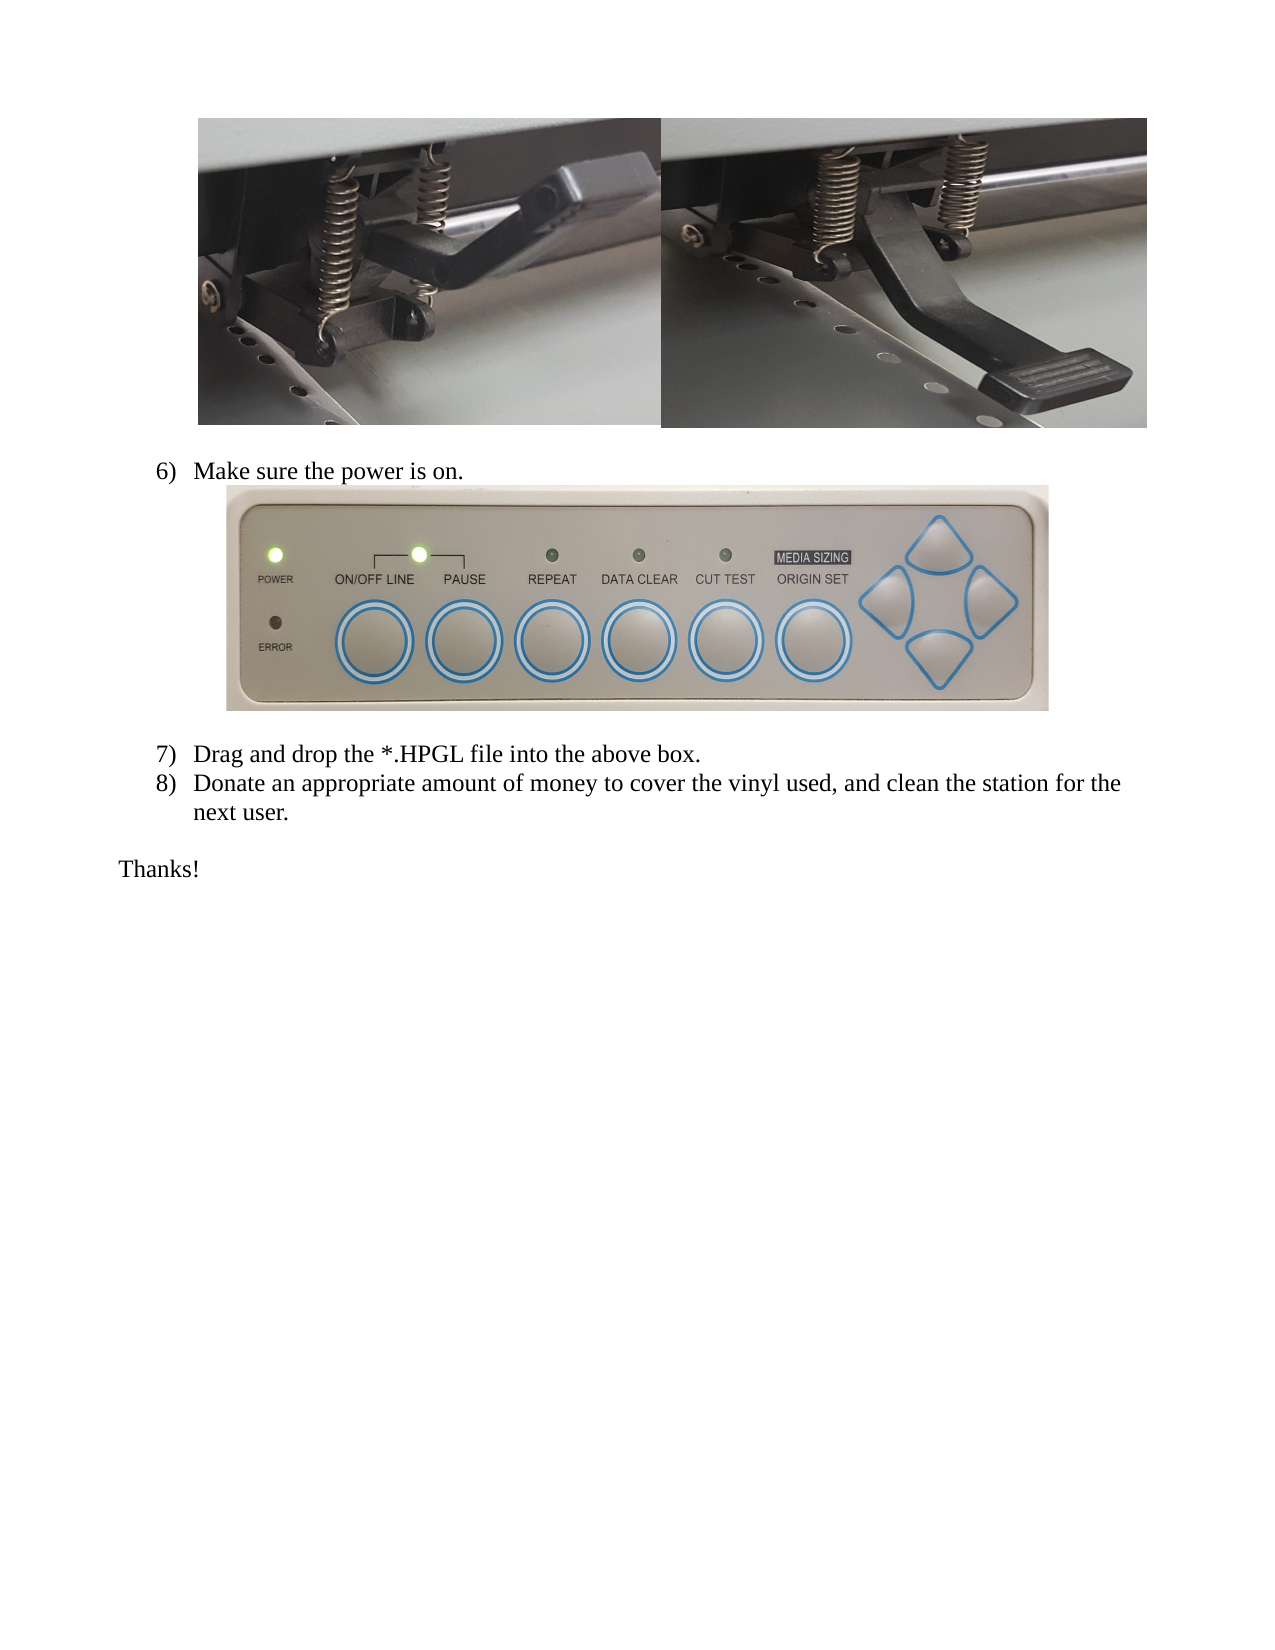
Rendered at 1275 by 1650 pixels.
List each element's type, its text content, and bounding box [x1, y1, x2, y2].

text Thanks! [118, 854, 1157, 883]
list Donate an appropriate amount of money to cover the vinyl used, and clean the station for the next user. [156, 768, 1157, 825]
list Make sure the power is on. [156, 456, 1157, 485]
list Drag and drop the *.HPGL file into the above box. [156, 739, 1157, 768]
